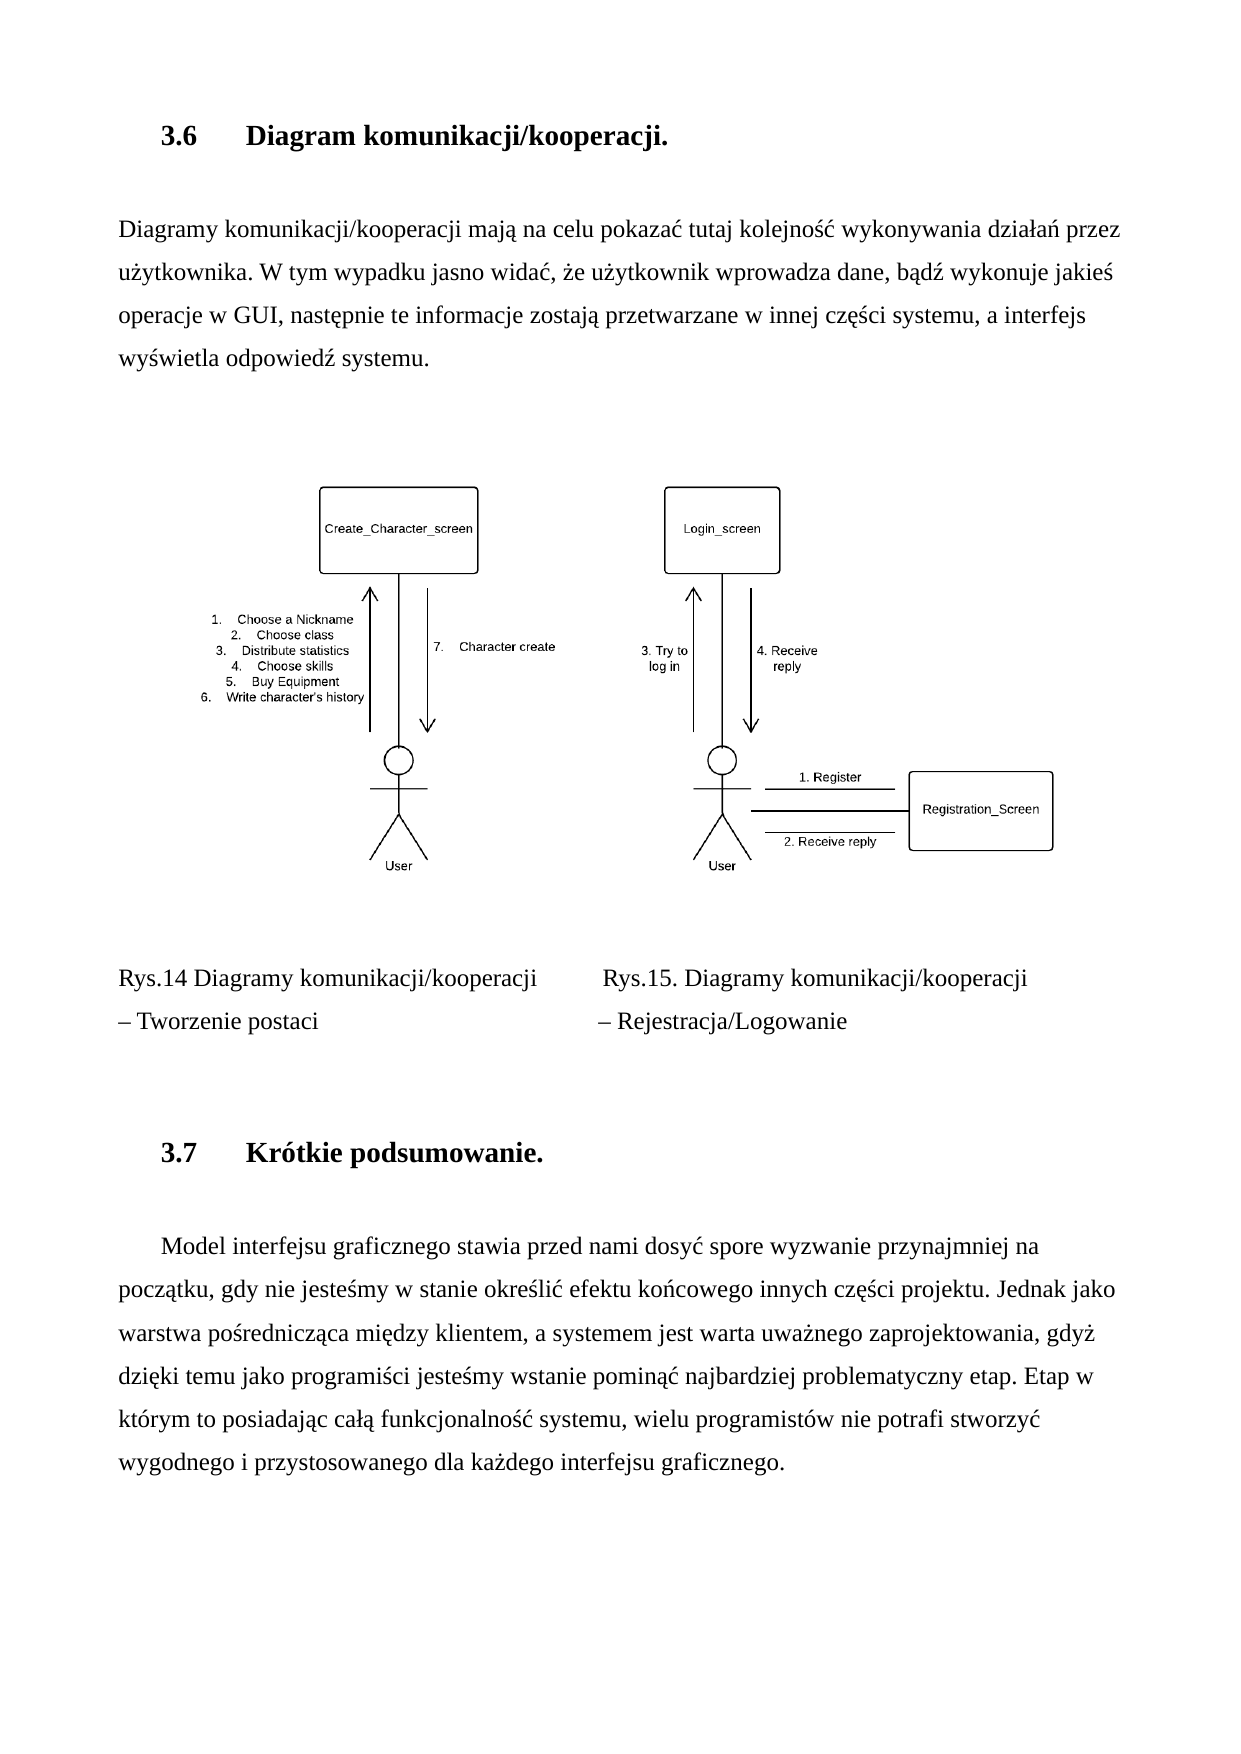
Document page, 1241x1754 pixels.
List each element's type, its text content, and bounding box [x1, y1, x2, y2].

text wygodnego i przystosowanego dla każdego interfejsu graficznego. [118, 1447, 1122, 1476]
text Rys.14 Diagramy komunikacji/kooperacji Rys.15. Diagramy komunikacji/kooperacji [118, 963, 1122, 992]
text którym to posiadając całą funkcjonalność systemu, wielu programistów nie potrafi stworzyć [118, 1404, 1122, 1433]
text dzięki temu jako programiści jesteśmy wstanie pominąć najbardziej problematyczny etap. Etap w [118, 1361, 1122, 1389]
text 3.7 Krótkie podsumowanie. [118, 1136, 1122, 1169]
text 3.6 Diagram komunikacji/kooperacji. [118, 118, 1122, 152]
text wyświetla odpowiedź systemu. [118, 343, 1122, 372]
text operacje w GUI, następnie te informacje zostają przetwarzane w innej części systemu, a interfejs [118, 300, 1122, 329]
text Diagramy komunikacji/kooperacji mają na celu pokazać tutaj kolejność wykonywania działań przez [118, 214, 1122, 243]
text Model interfejsu graficznego stawia przed nami dosyć spore wyzwanie przynajmniej na [118, 1231, 1122, 1260]
text warstwa pośrednicząca między klientem, a systemem jest warta uważnego zaprojektowania, gdyż [118, 1318, 1122, 1346]
text – Tworzenie postaci – Rejestracja/Logowanie [118, 1006, 1122, 1035]
text użytkownika. W tym wypadku jasno widać, że użytkownik wprowadza dane, bądź wykonuje jakieś [118, 257, 1122, 286]
text początku, gdy nie jesteśmy w stanie określić efektu końcowego innych części projektu. Jednak jako [118, 1274, 1122, 1303]
picture [118, 415, 1123, 935]
